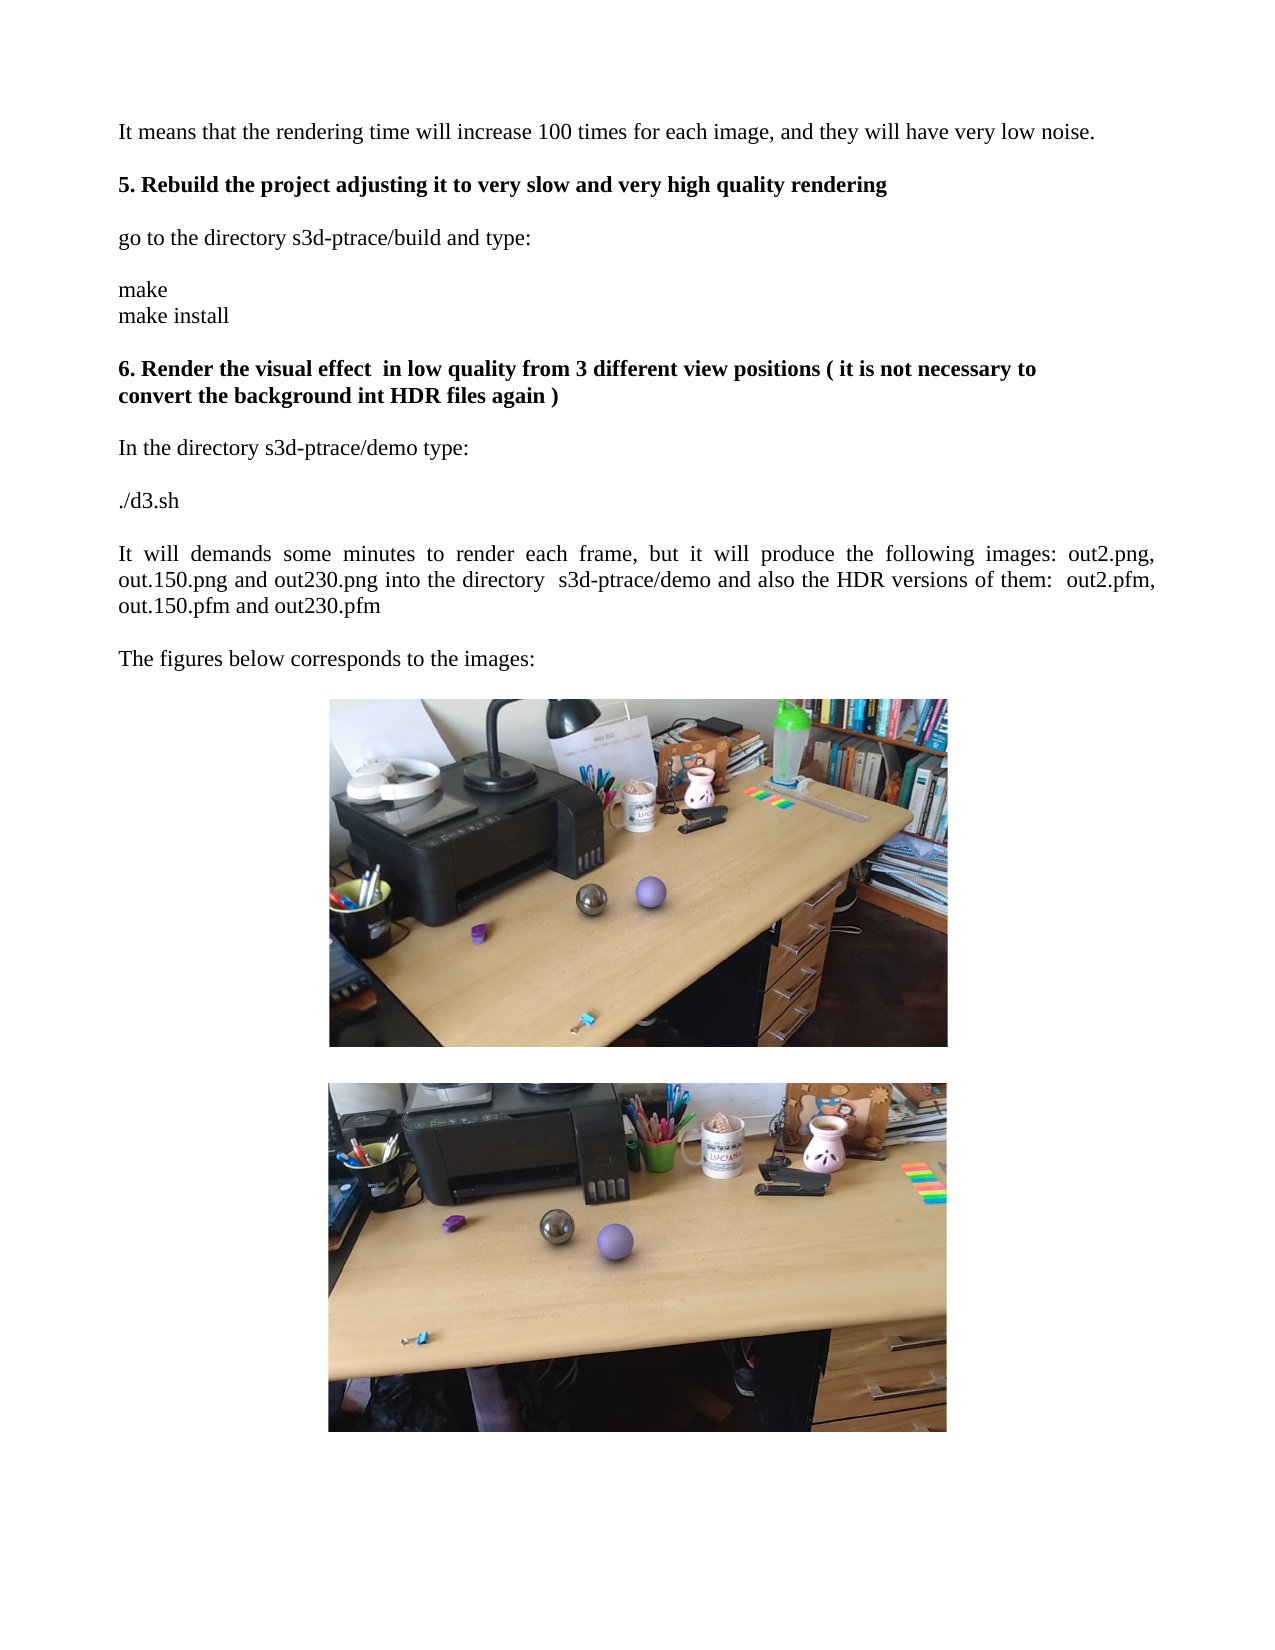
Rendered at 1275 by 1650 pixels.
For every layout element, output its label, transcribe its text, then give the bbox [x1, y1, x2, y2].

picture [329, 699, 948, 1047]
text It means that the rendering time will increase 100 times for each image, and they will have very low noise. [118, 118, 1157, 144]
text 5. Rebuild the project adjusting it to very slow and very high quality rendering [118, 171, 1157, 197]
text make [118, 276, 1157, 303]
text make install [118, 303, 1157, 329]
picture [328, 1083, 947, 1432]
text 6. Render the visual effect in low quality from 3 different view positions ( it is not necessary to [118, 355, 1157, 382]
text ./d3.sh [118, 487, 1157, 513]
text In the directory s3d-ptrace/demo type: [118, 434, 1157, 461]
text It will demands some minutes to render each frame, but it will produce the following images: out2.png, out.150.png and out230.png into the directory s3d-ptrace/demo and also the HDR versions of them: out2.pfm, out.150.pfm and out230.pfm [118, 540, 1157, 619]
text The figures below corresponds to the images: [118, 645, 1157, 672]
text convert the background int HDR files again ) [118, 382, 1157, 408]
text go to the directory s3d-ptrace/build and type: [118, 223, 1157, 250]
